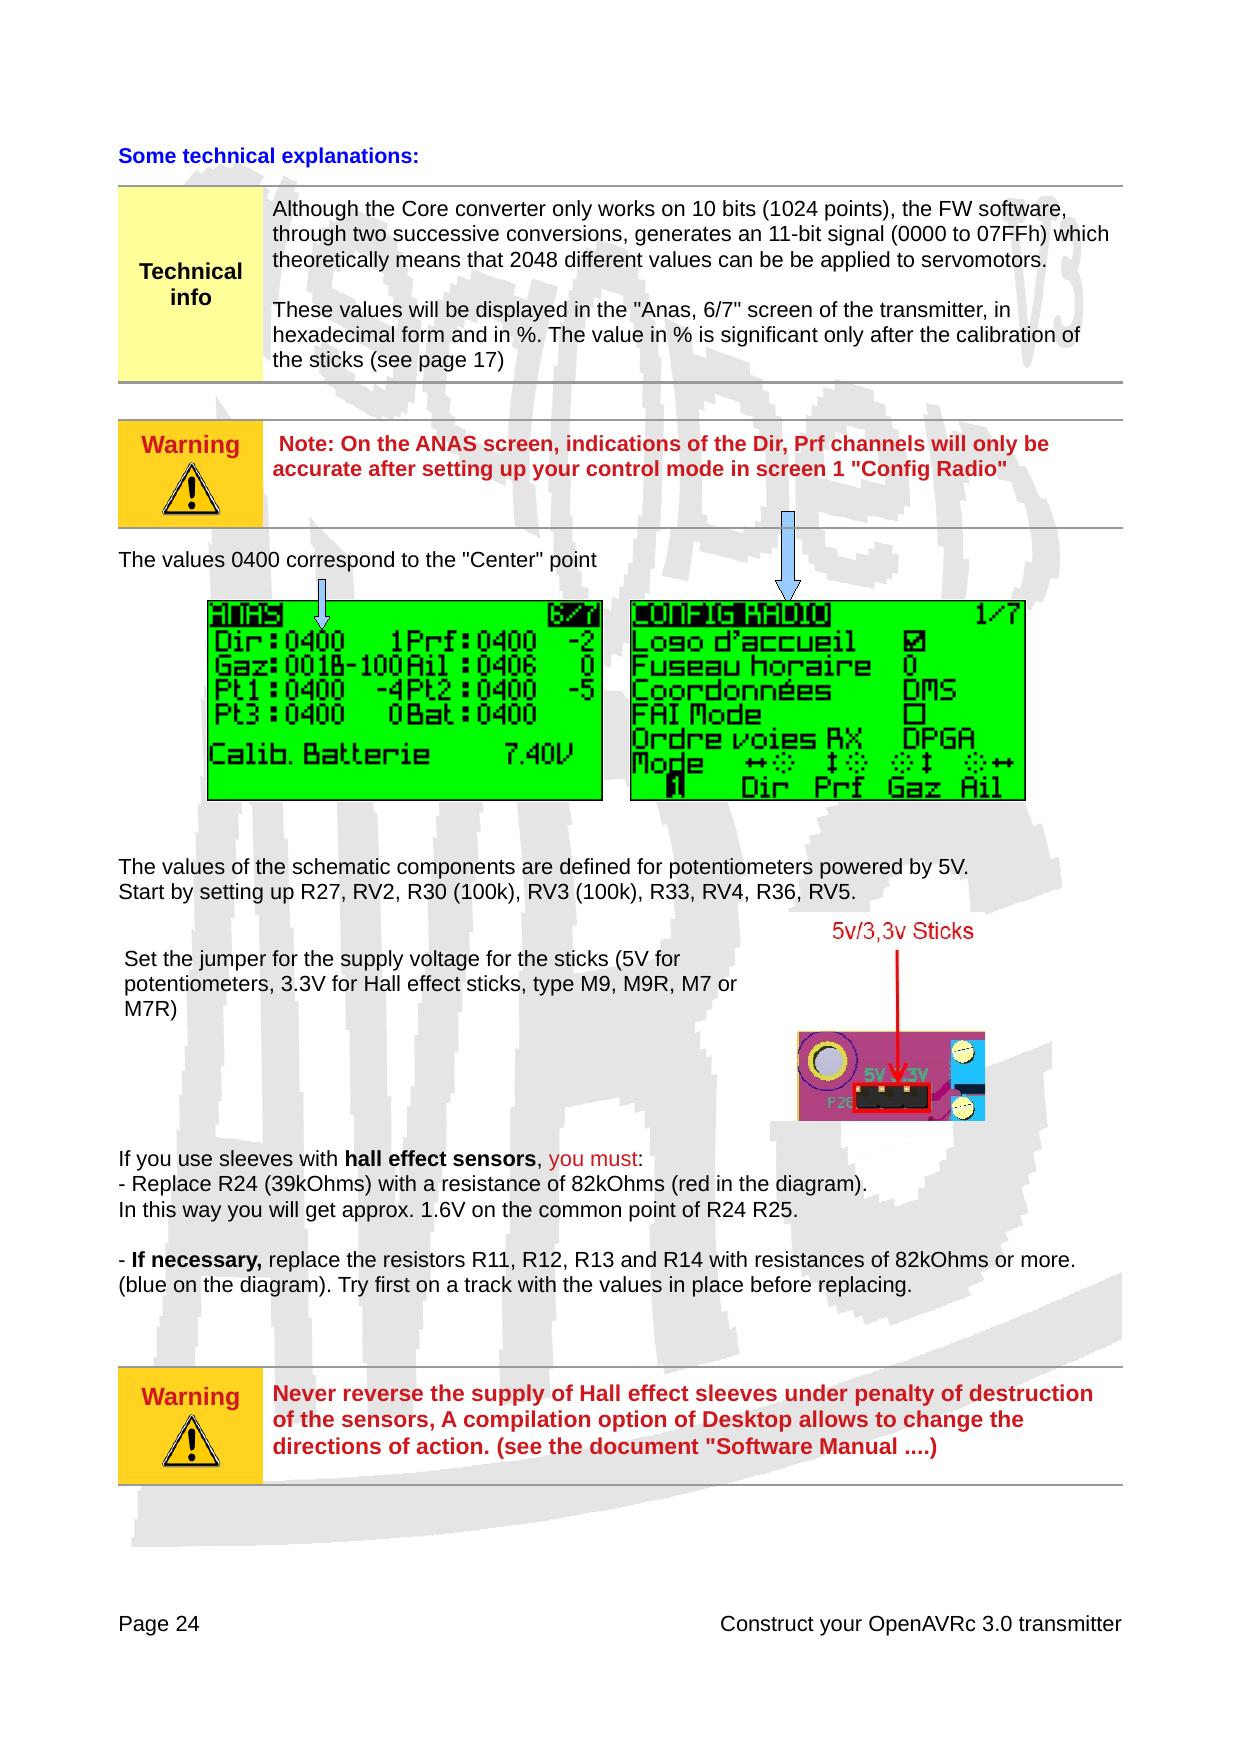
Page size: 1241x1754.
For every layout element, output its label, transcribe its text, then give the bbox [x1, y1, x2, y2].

text - Replace R24 (39kOhms) with a resistance of 82kOhms (red in the diagram). [118, 1171, 1122, 1197]
table_header Warning [118, 421, 263, 527]
table_header Note: On the ANAS screen, indications of the Dir, Prf channels will only be accurate after setting up your control mode in screen 1 "Config Radio" [263, 421, 1122, 527]
picture [207, 600, 603, 801]
text The values 0400 correspond to the "Center" point [118, 547, 781, 572]
text Some technical explanations: [118, 143, 1122, 167]
text In this way you will get approx. 1.6V on the common point of R24 R25. [118, 1197, 1122, 1222]
picture [630, 600, 1026, 801]
text The values of the schematic components are defined for potentiometers powered by 5V. [118, 854, 1122, 879]
text Set the jumper for the supply voltage for the sticks (5V for potentiometers, 3.3V for Hall effect sticks, type M9, M9R, M7 or M7R) [124, 946, 758, 1021]
text If you use sleeves with hall effect sensors, you must: [118, 1146, 1122, 1171]
picture [158, 458, 223, 519]
text Start by setting up R27, RV2, R30 (100k), RV3 (100k), R33, RV4, R36, RV5. [118, 879, 1122, 904]
table_header Warning [118, 1368, 263, 1484]
table_header Never reverse the supply of Hall effect sleeves under penalty of destruction of the sensors, A compilation option of Desktop allows to change the directions of action. (see the document "Software Manual ....) [264, 1368, 1122, 1484]
text - If necessary, replace the resistors R11, R12, R13 and R14 with resistances of 82kOhms or more. (blue on the diagram). Try first on a track with the values in place before replacing. [118, 1247, 1122, 1297]
table_header Technical info [118, 187, 263, 381]
picture [763, 912, 986, 1121]
picture [158, 1410, 224, 1471]
text [795, 547, 1122, 572]
table_header Although the Core converter only works on 10 bits (1024 points), the FW software, through two successive conversions, generates an 11-bit signal (0000 to 07FFh) which theoretically means that 2048 different values can be be applied to servomotors. These values will be displayed in the "Anas, 6/7" screen of the transmitter, in hexadecimal form and in %. The value in % is significant only after the calibration of the sticks (see page 17) [264, 187, 1122, 381]
